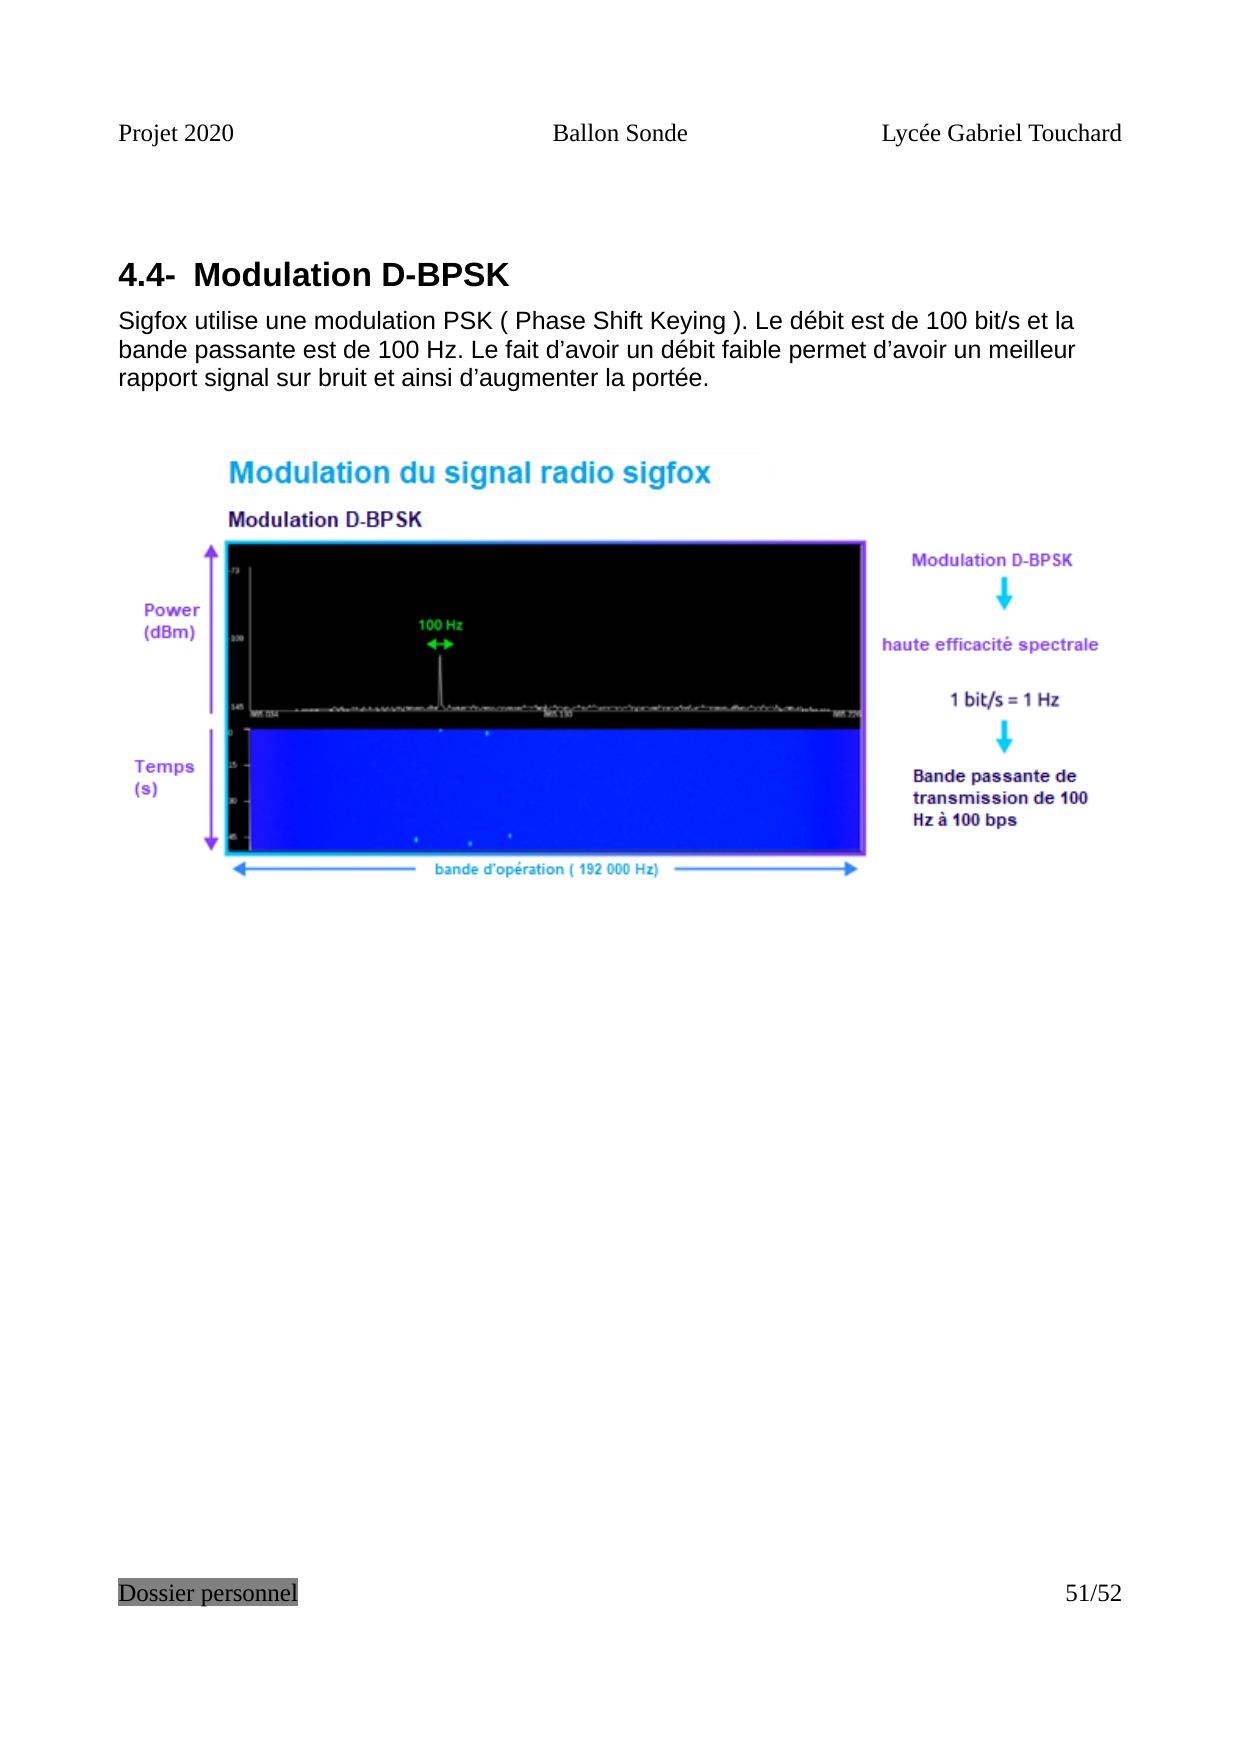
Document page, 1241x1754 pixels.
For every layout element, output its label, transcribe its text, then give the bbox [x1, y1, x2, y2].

text Sigfox utilise une modulation PSK ( Phase Shift Keying ). Le débit est de 100 bit/s et la bande passante est de 100 Hz. Le fait d’avoir un débit faible permet d’avoir un meilleur rapport signal sur bruit et ainsi d’augmenter la portée. [118, 306, 1122, 392]
subtitle Modulation D-BPSK [118, 255, 1122, 293]
picture [122, 449, 1118, 884]
